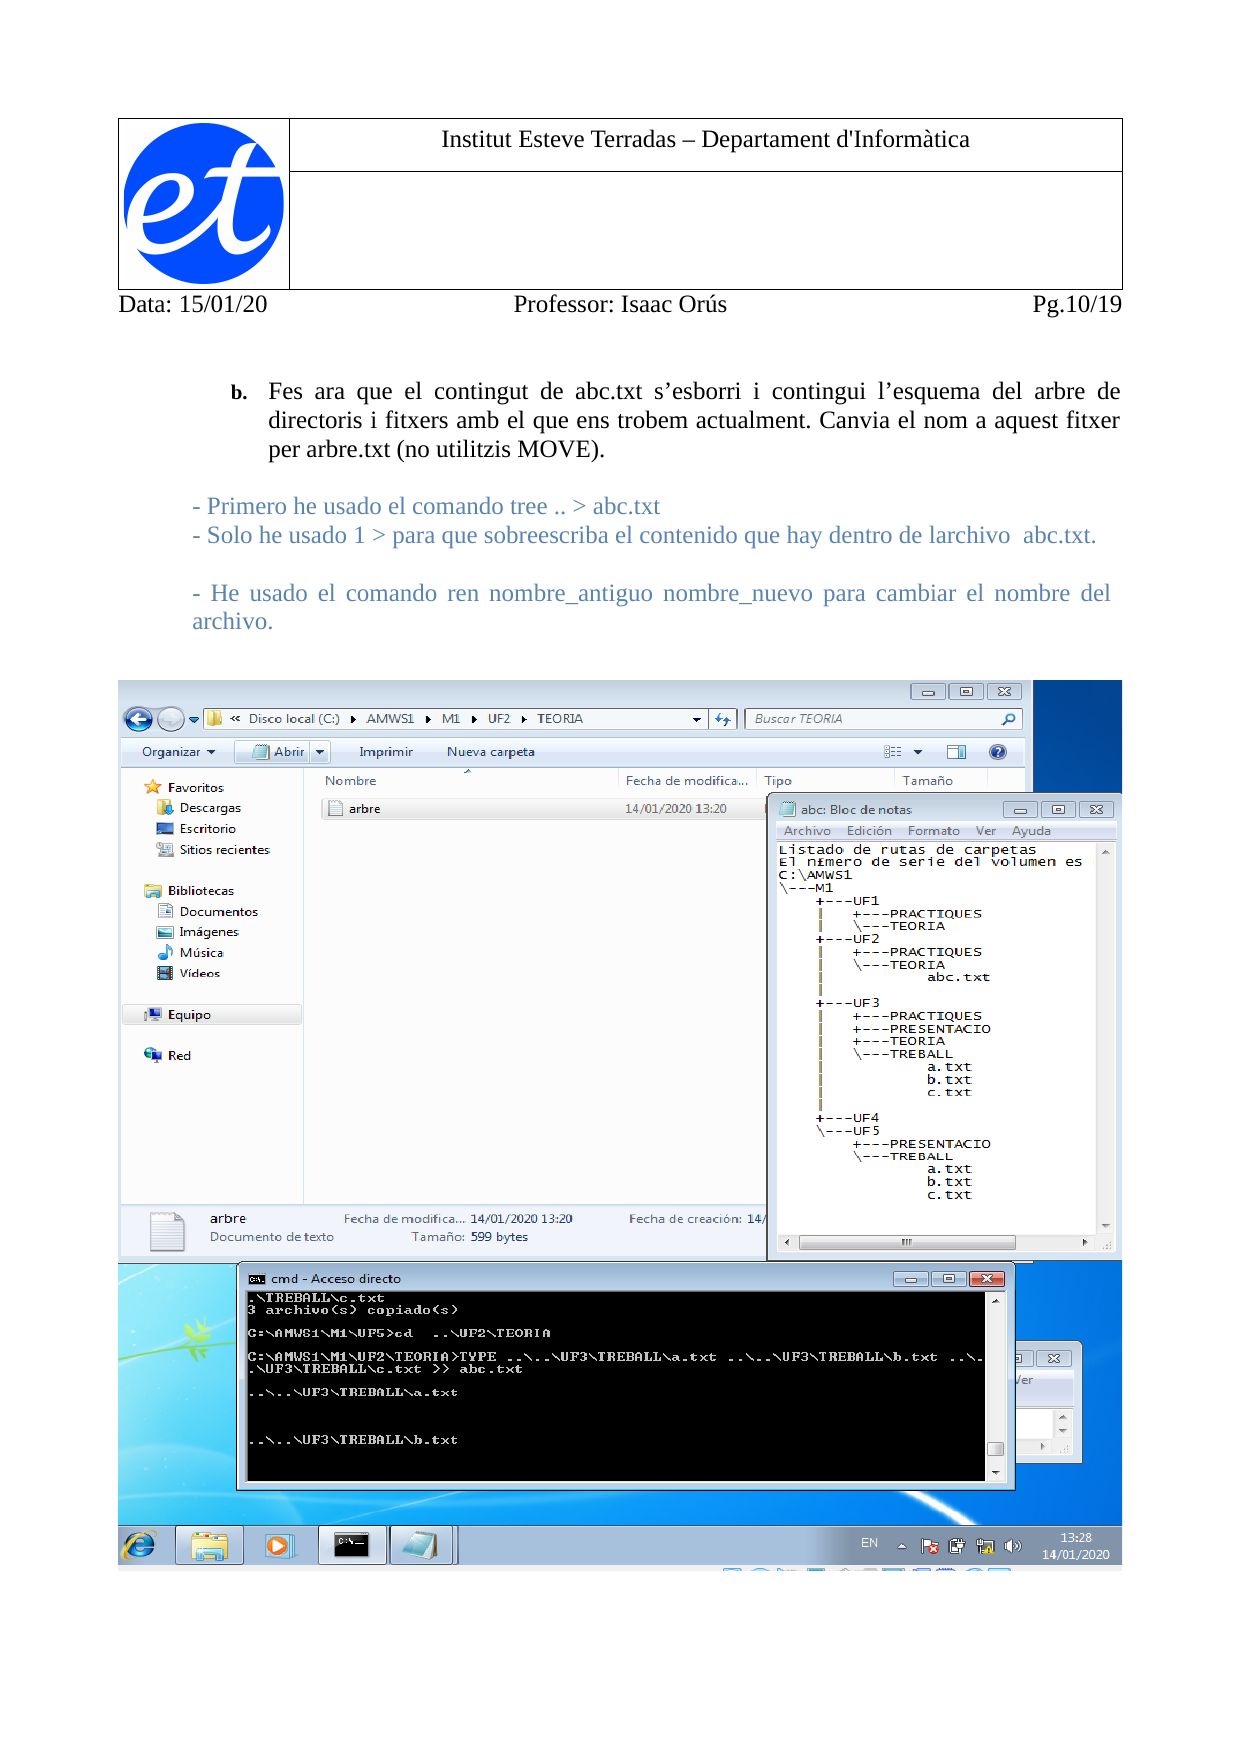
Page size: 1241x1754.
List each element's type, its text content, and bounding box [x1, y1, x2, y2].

picture [118, 680, 1123, 1571]
picture [123, 123, 284, 284]
text - Solo he usado 1 > para que sobreescriba el contenido que hay dentro de larchivo abc.txt. [118, 520, 1122, 549]
list Fes ara que el contingut de abc.txt s’esborri i contingui l’esquema del arbre de directoris i fitxers amb el que ens trobem actualment. Canvia el nom a aquest fitxer per arbre.txt (no utilitzis MOVE). [231, 376, 1122, 463]
text - He usado el comando ren nombre_antiguo nombre_nuevo para cambiar el nombre del archivo. [118, 578, 1122, 635]
text - Primero he usado el comando tree .. > abc.txt [118, 491, 1122, 520]
